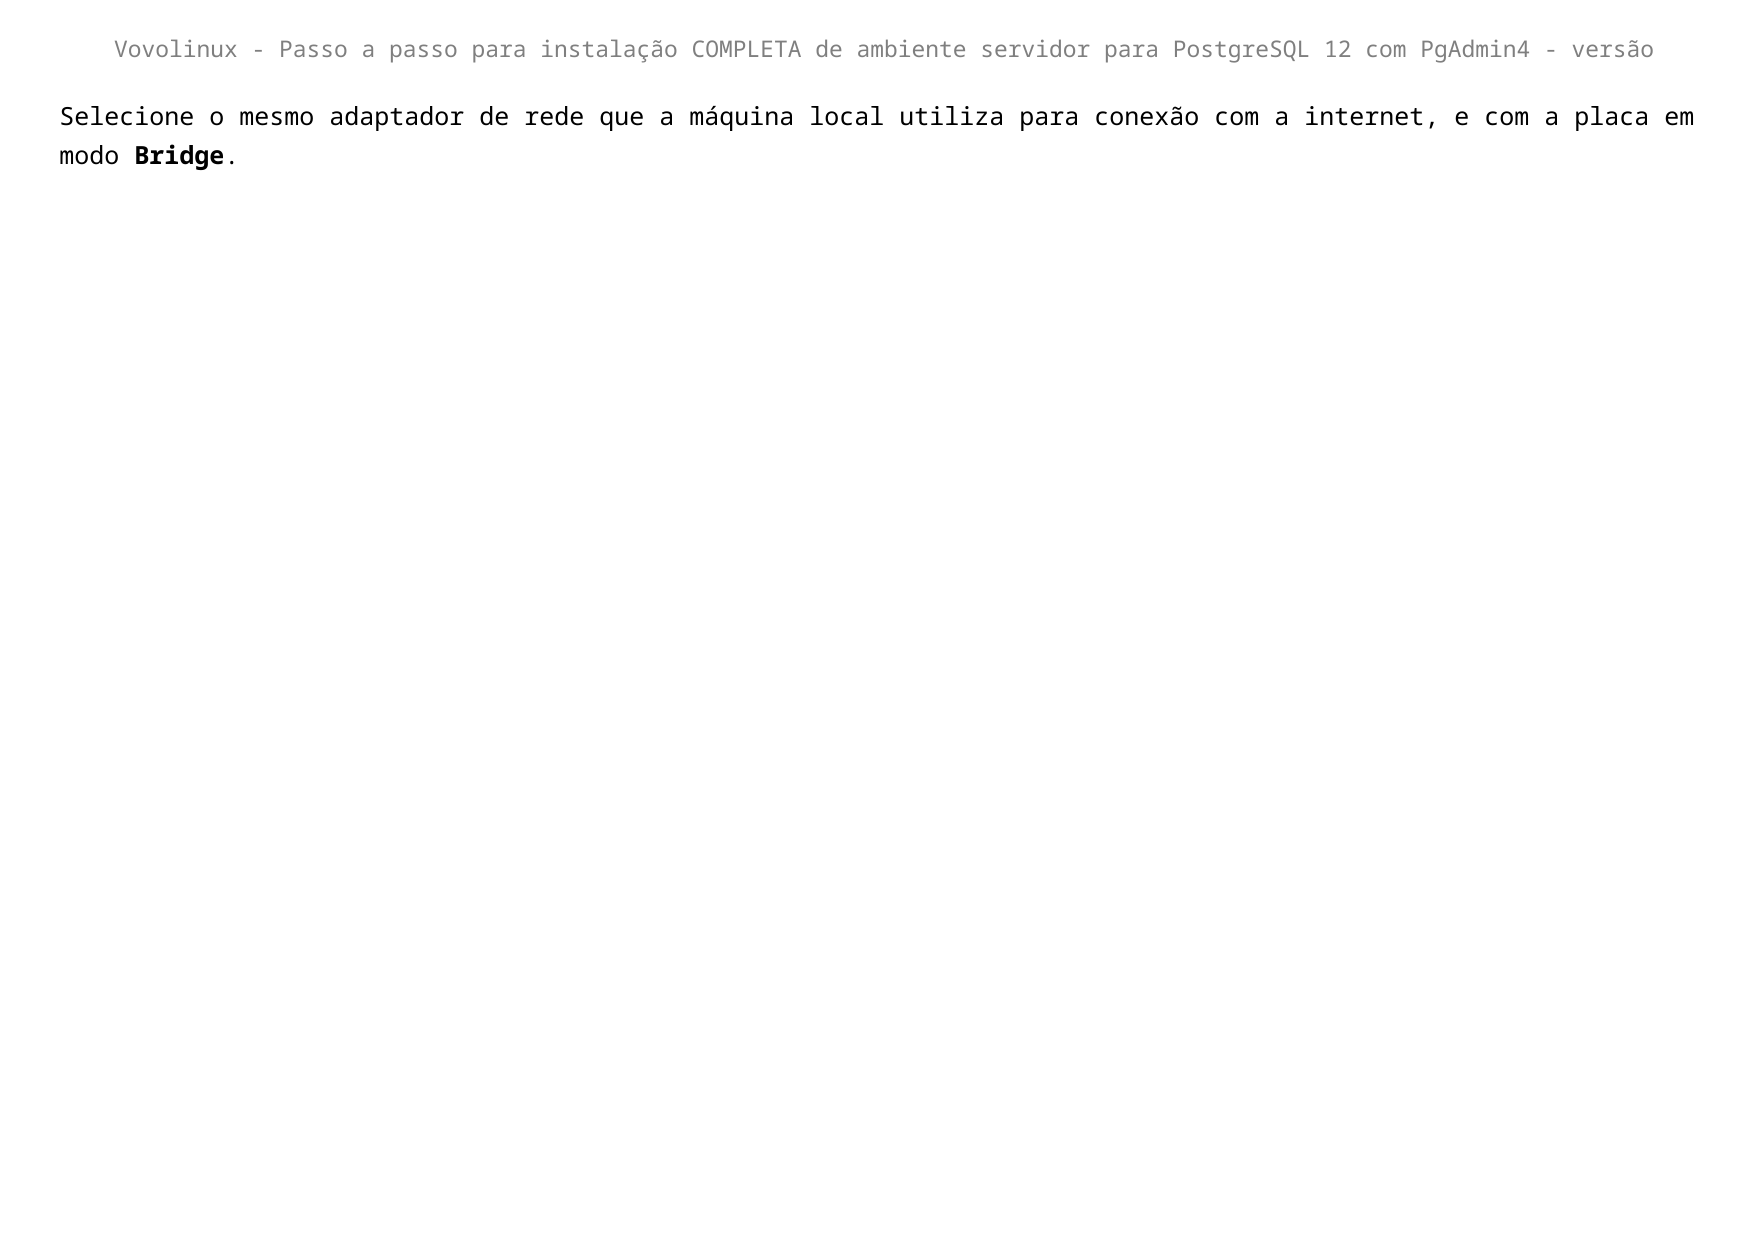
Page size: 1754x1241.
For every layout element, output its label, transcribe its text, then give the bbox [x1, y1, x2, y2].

text Selecione o mesmo adaptador de rede que a máquina local utiliza para conexão com a internet, e com a placa em modo Bridge. [59, 98, 1695, 172]
